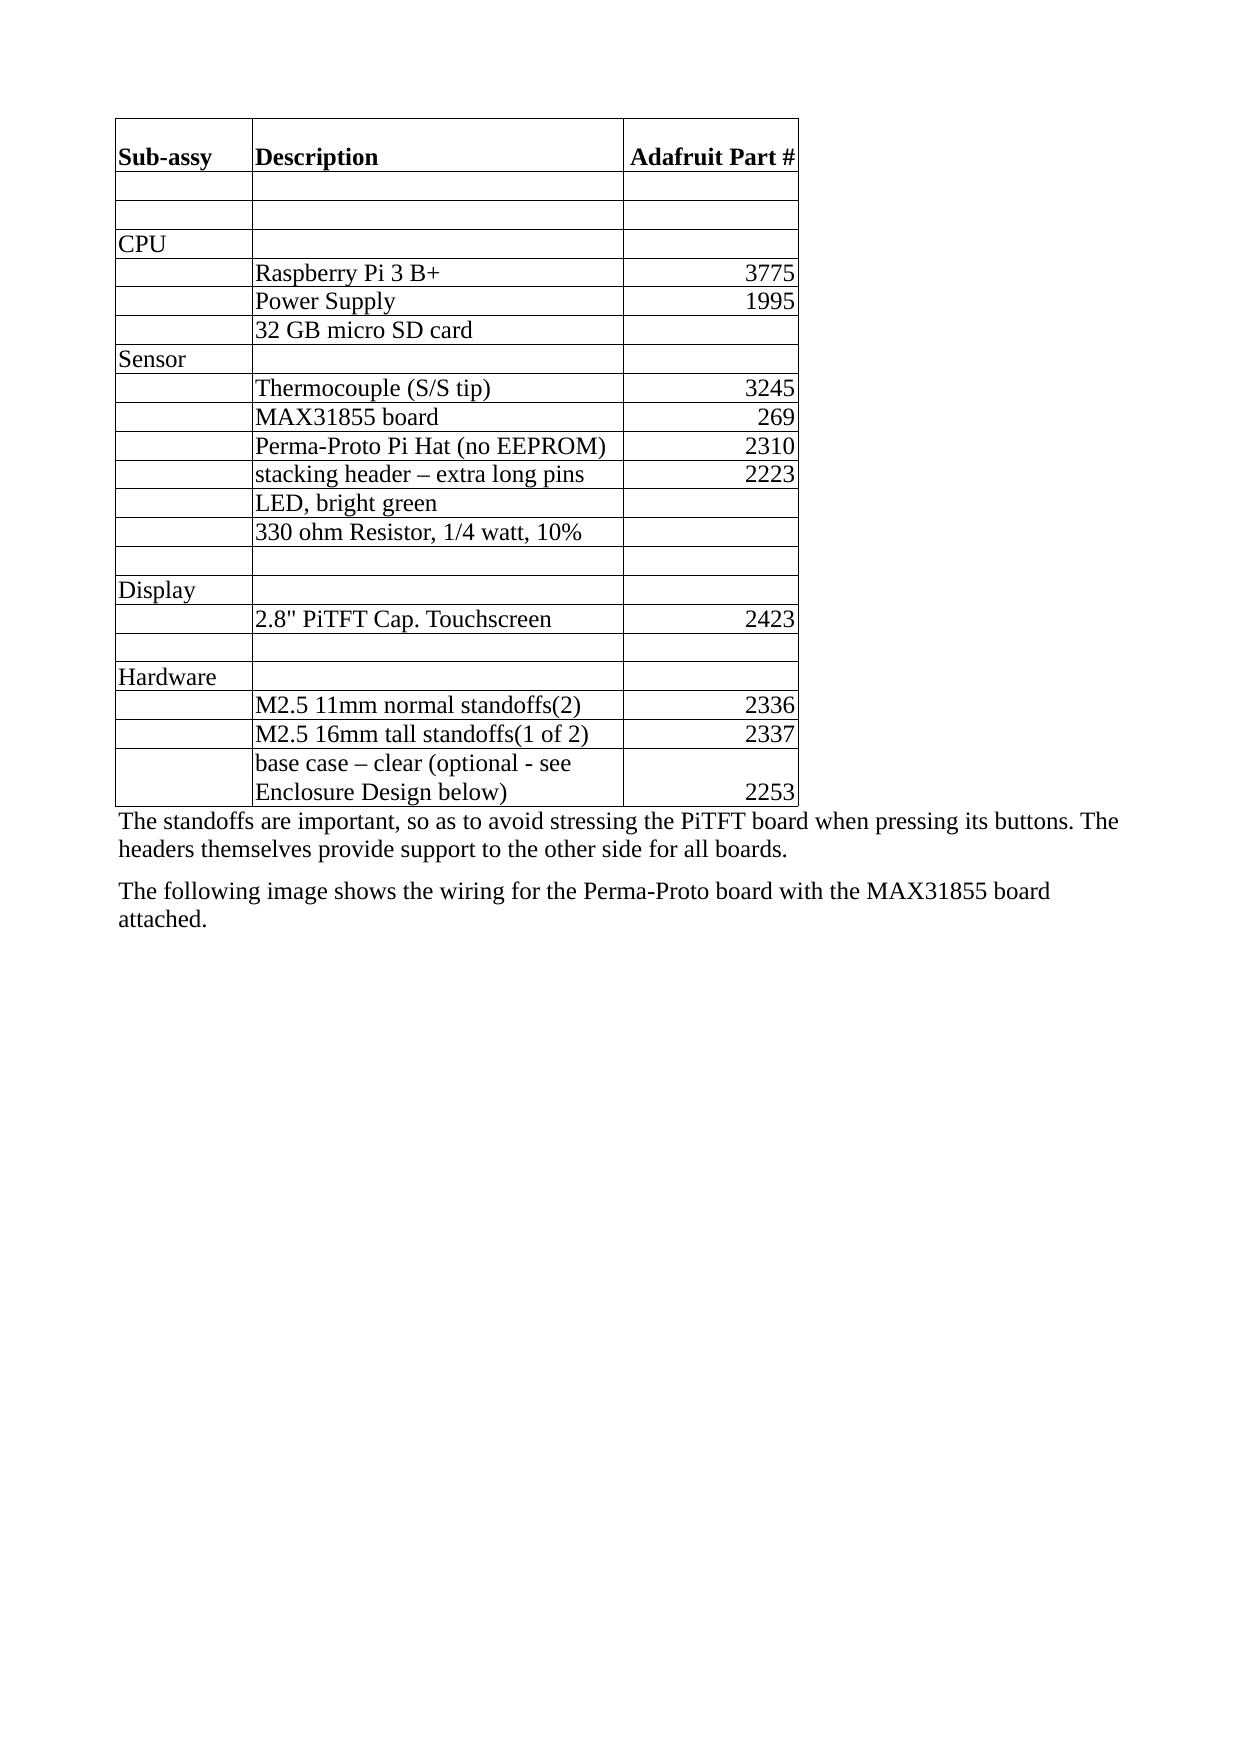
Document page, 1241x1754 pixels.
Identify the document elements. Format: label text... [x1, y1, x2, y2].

text The standoffs are important, so as to avoid stressing the PiTFT board when pressing its buttons. The headers themselves provide support to the other side for all boards. [118, 806, 1122, 863]
table_cell [624, 345, 798, 373]
table_cell 3245 [624, 374, 798, 402]
table_cell [116, 287, 252, 315]
table_cell 2.8" PiTFT Cap. Touchscreen [253, 605, 623, 633]
table_cell [624, 662, 798, 690]
table_cell 2223 [624, 461, 798, 488]
table_cell [624, 489, 798, 517]
table_cell M2.5 11mm normal standoffs(2) [253, 691, 623, 719]
table_cell 2423 [624, 605, 798, 633]
table_cell [116, 489, 252, 517]
table_cell [253, 172, 623, 200]
table_cell [253, 230, 623, 257]
table_cell 3775 [624, 259, 798, 286]
table_cell 1995 [624, 287, 798, 315]
table_cell [116, 259, 252, 286]
table_cell 2253 [624, 749, 798, 806]
table_cell [116, 547, 252, 575]
table_cell [624, 634, 798, 661]
table_cell Sensor [116, 345, 252, 373]
table_cell CPU [116, 230, 252, 257]
table_cell 330 ohm Resistor, 1/4 watt, 10% [253, 518, 623, 546]
table_cell 2336 [624, 691, 798, 719]
table_header Adafruit Part # [624, 119, 798, 171]
table_cell [116, 201, 252, 229]
table_cell [624, 172, 798, 200]
table_cell [116, 432, 252, 459]
table_header Sub-assy [116, 119, 252, 171]
table_cell [116, 691, 252, 719]
table_cell Power Supply [253, 287, 623, 315]
table_cell [253, 662, 623, 690]
table_cell [116, 461, 252, 488]
table_cell [116, 749, 252, 806]
table_cell [624, 201, 798, 229]
table_cell [624, 316, 798, 344]
table_cell [116, 605, 252, 633]
table_cell 2310 [624, 432, 798, 459]
table_cell Perma-Proto Pi Hat (no EEPROM) [253, 432, 623, 459]
table_cell 269 [624, 403, 798, 431]
table_cell [116, 172, 252, 200]
text The following image shows the wiring for the Perma-Proto board with the MAX31855 board attached. [118, 876, 1122, 933]
table_header Description [253, 119, 623, 171]
table_cell [624, 230, 798, 257]
table_cell [253, 201, 623, 229]
table_cell [116, 634, 252, 661]
table_cell [116, 403, 252, 431]
table_cell [624, 547, 798, 575]
table_cell [116, 316, 252, 344]
table_cell [624, 576, 798, 604]
table_cell 2337 [624, 720, 798, 748]
table_cell Raspberry Pi 3 B+ [253, 259, 623, 286]
table_cell 32 GB micro SD card [253, 316, 623, 344]
table_cell Hardware [116, 662, 252, 690]
table_cell stacking header – extra long pins [253, 461, 623, 488]
table_cell [253, 547, 623, 575]
table_cell [116, 518, 252, 546]
table_cell Thermocouple (S/S tip) [253, 374, 623, 402]
table_cell [624, 518, 798, 546]
table_cell [253, 634, 623, 661]
table_cell LED, bright green [253, 489, 623, 517]
table_cell MAX31855 board [253, 403, 623, 431]
table_cell [116, 720, 252, 748]
table_cell M2.5 16mm tall standoffs(1 of 2) [253, 720, 623, 748]
table_cell [253, 576, 623, 604]
table_cell Display [116, 576, 252, 604]
table_cell base case – clear (optional - see Enclosure Design below) [253, 749, 623, 806]
table_cell [253, 345, 623, 373]
table_cell [116, 374, 252, 402]
